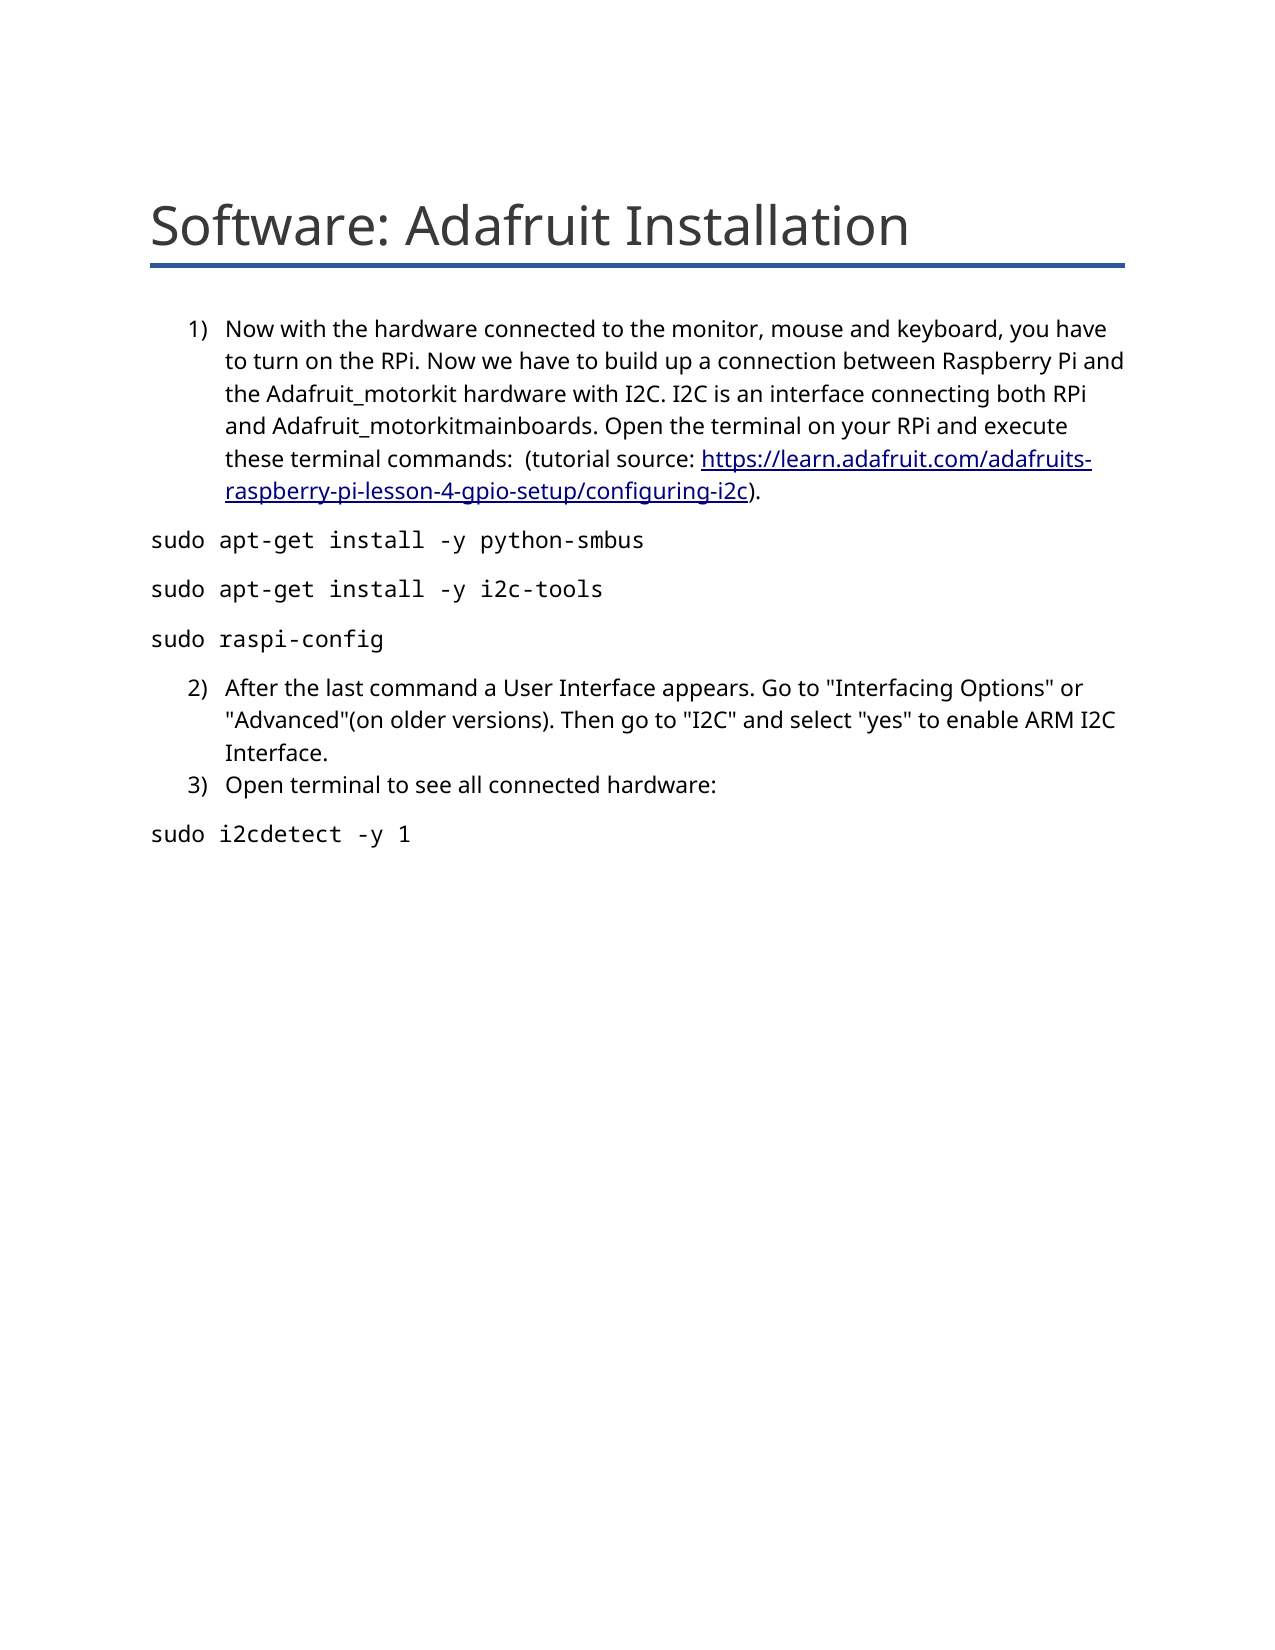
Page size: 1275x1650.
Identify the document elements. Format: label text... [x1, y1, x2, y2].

text sudo i2cdetect -y 1 [150, 818, 1125, 850]
text sudo raspi-config [150, 623, 1125, 654]
list Now with the hardware connected to the monitor, mouse and keyboard, you have to turn on the RPi. Now we have to build up a connection between Raspberry Pi and the Adafruit_motorkit hardware with I2C. I2C is an interface connecting both RPi and Adafruit_motorkitmainboards. Open the terminal on your RPi and execute these terminal commands: (tutorial source: https://learn.adafruit.com/adafruits-raspberry-pi-lesson-4-gpio-setup/configuring-i2c). [187, 313, 1125, 506]
text sudo apt-get install -y python-smbus [150, 524, 1125, 556]
subtitle Software: Adafruit Installation [150, 187, 1125, 263]
list After the last command a User Interface appears. Go to "Interfacing Options" or "Advanced"(on older versions). Then go to "I2C" and select "yes" to enable ARM I2C Interface. [187, 672, 1125, 768]
text sudo apt-get install -y i2c-tools [150, 573, 1125, 605]
list Open terminal to see all connected hardware: [187, 769, 1125, 801]
